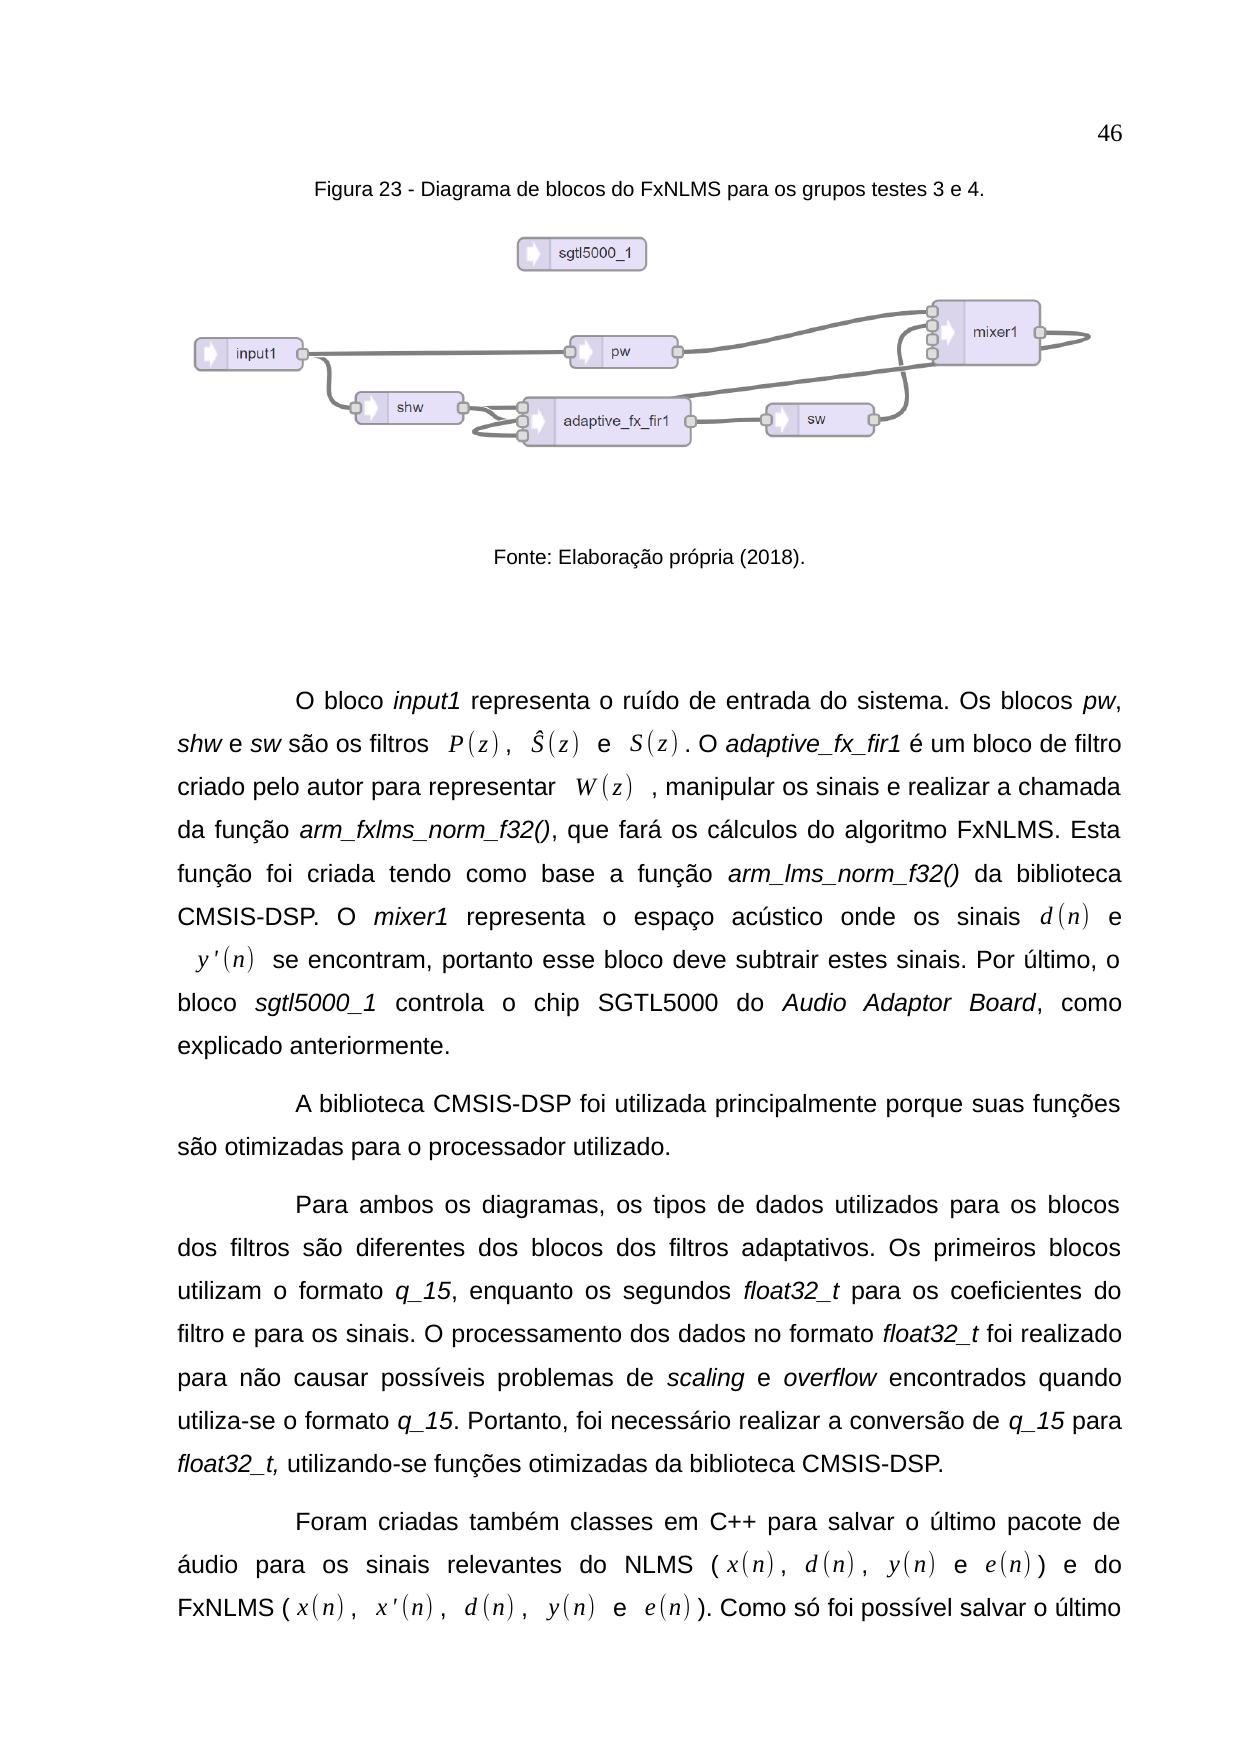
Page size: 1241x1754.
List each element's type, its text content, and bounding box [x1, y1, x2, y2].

text A biblioteca CMSIS-DSP foi utilizada principalmente porque suas funções são otimizadas para o processador utilizado. [177, 1089, 1122, 1161]
table_header Diagrama de blocos do FxNLMS para os grupos testes 3 e 4. [177, 177, 1122, 201]
table_cell Fonte: Elaboração própria (2018). [177, 534, 1122, 628]
text Para ambos os diagramas, os tipos de dados utilizados para os blocos dos filtros são diferentes dos blocos dos filtros adaptativos. Os primeiros blocos utilizam o formato q_15, enquanto os segundos float32_t para os coeficientes do filtro e para os sinais. O processamento dos dados no formato float32_t foi realizado para não causar possíveis problemas de scaling e overflow encontrados quando utiliza-se o formato q_15. Portanto, foi necessário realizar a conversão de q_15 para float32_t, utilizando-se funções otimizadas da biblioteca CMSIS-DSP. [177, 1190, 1122, 1478]
picture [177, 201, 1123, 493]
text Foram criadas também classes em C++ para salvar o último pacote de áudio para os sinais relevantes do NLMS (,,e) e do FxNLMS (,,,e). Como só foi possível salvar o último pacote, os gráficos gerados não serão os ideais para se fazer uma boa análise do algoritmo, mesmo assim, é possível saber se o algoritmo está funcionando. [177, 1507, 1122, 1622]
table_cell [177, 493, 1122, 533]
text O bloco input1 representa o ruído de entrada do sistema. Os blocos pw, shw e sw são os filtros,e. O adaptive_fx_fir1 é um bloco de filtro criado pelo autor para representar, manipular os sinais e realizar a chamada da função arm_fxlms_norm_f32(), que fará os cálculos do algoritmo FxNLMS. Esta função foi criada tendo como base a função arm_lms_norm_f32() da biblioteca CMSIS-DSP. O mixer1 representa o espaço acústico onde os sinaisese encontram, portanto esse bloco deve subtrair estes sinais. Por último, o bloco sgtl5000_1 controla o chip SGTL5000 do Audio Adaptor Board, como explicado anteriormente. [177, 686, 1122, 1060]
